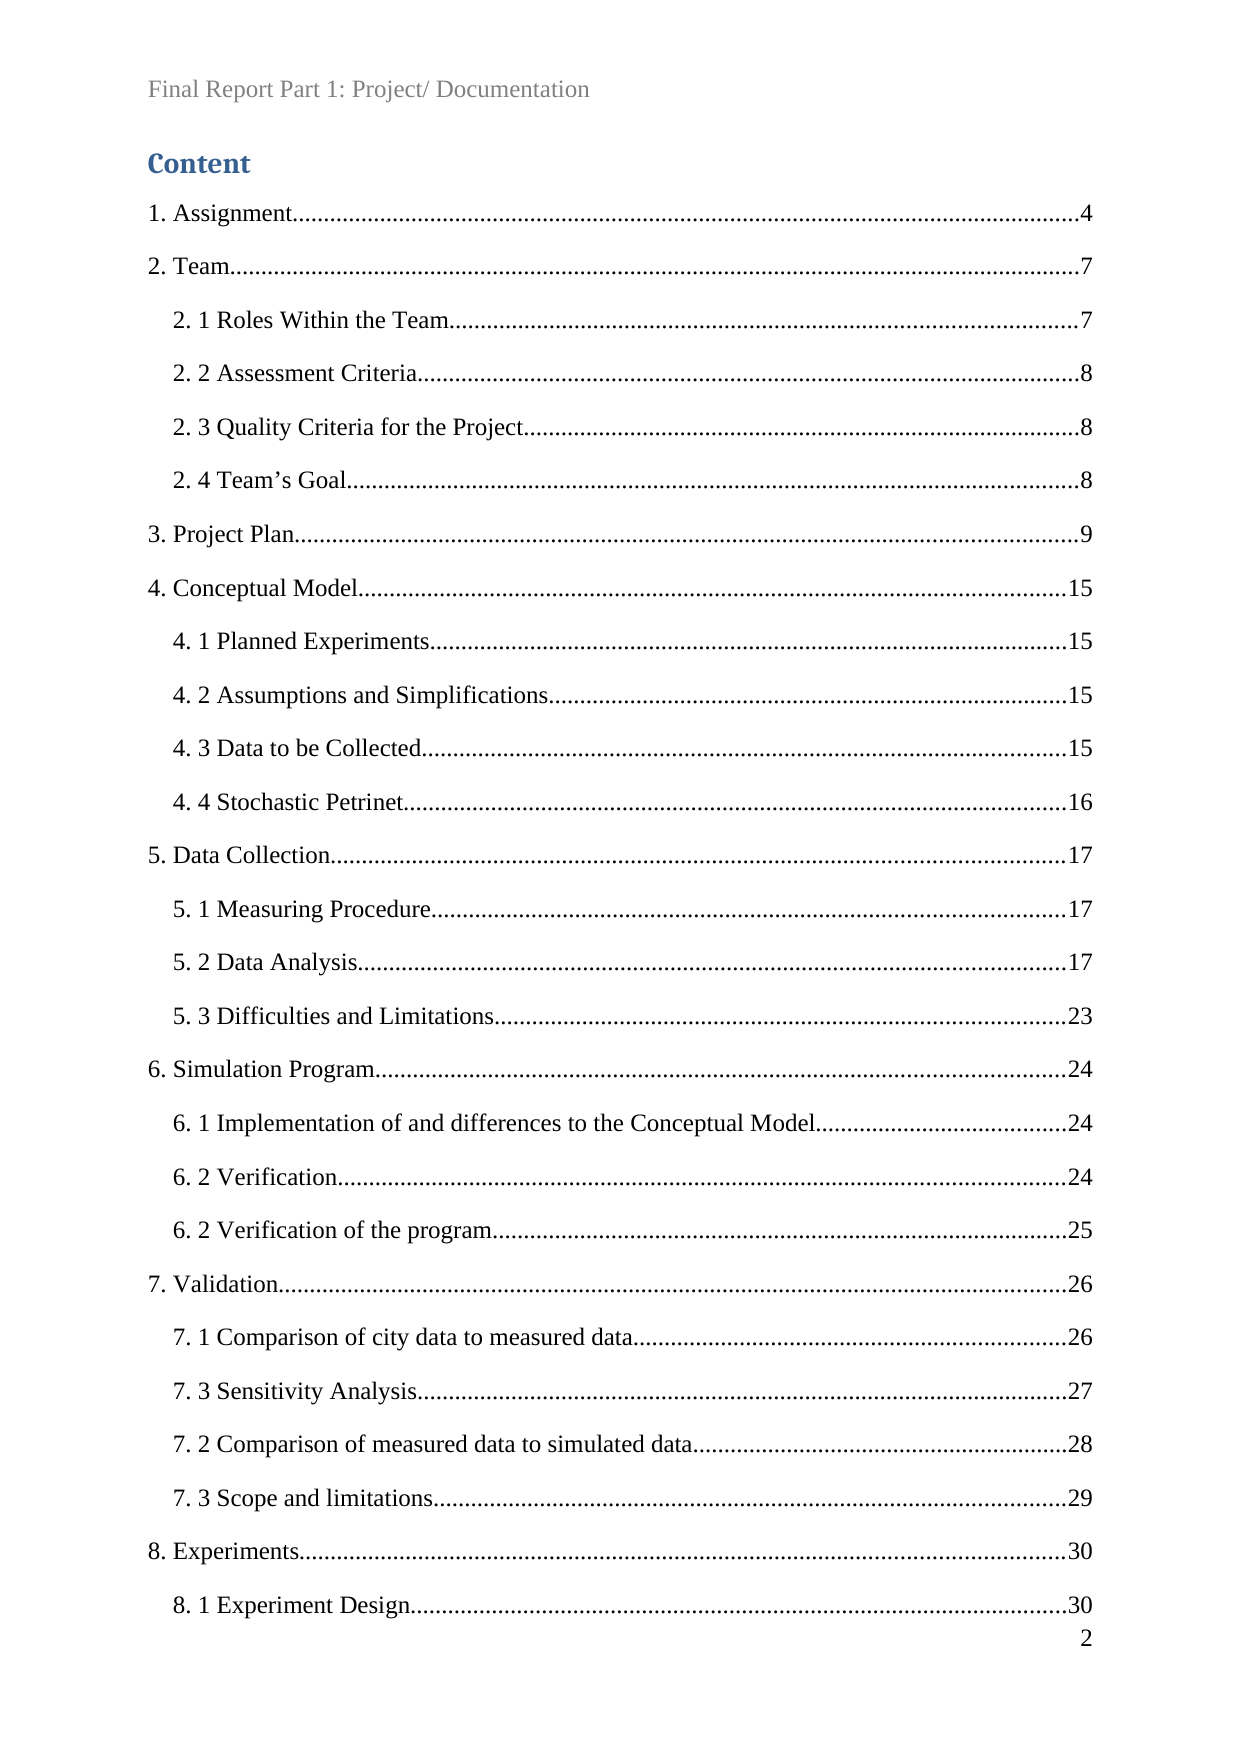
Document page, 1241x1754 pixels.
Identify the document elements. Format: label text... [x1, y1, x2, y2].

text 2. 1 Roles Within the Team 7 [173, 305, 1093, 334]
text 7. 2 Comparison of measured data to simulated data 28 [173, 1429, 1093, 1458]
text 2. 2 Assessment Criteria 8 [173, 358, 1093, 387]
text 2. 3 Quality Criteria for the Project 8 [173, 412, 1093, 441]
text 5. 1 Measuring Procedure 17 [173, 894, 1093, 923]
text 3. Project Plan 9 [148, 519, 1093, 548]
text 2. Team 7 [148, 251, 1093, 280]
text 6. 1 Implementation of and differences to the Conceptual Model 24 [173, 1108, 1093, 1137]
text 2. 4 Team’s Goal 8 [173, 466, 1093, 494]
text 6. 2 Verification of the program 25 [173, 1215, 1093, 1244]
text 5. Data Collection 17 [148, 840, 1093, 869]
text 6. Simulation Program 24 [148, 1054, 1093, 1083]
text 8. 1 Experiment Design 30 [173, 1590, 1093, 1619]
text 6. 2 Verification 24 [173, 1162, 1093, 1190]
text 7. 3 Scope and limitations 29 [173, 1483, 1093, 1512]
text 4. Conceptual Model 15 [148, 573, 1093, 601]
text 8. Experiments 30 [148, 1536, 1093, 1565]
text 7. 3 Sensitivity Analysis 27 [173, 1376, 1093, 1404]
subtitle Content [148, 148, 1093, 181]
text 7. Validation 26 [148, 1269, 1093, 1297]
text 4. 2 Assumptions and Simplifications 15 [173, 680, 1093, 708]
text 4. 1 Planned Experiments 15 [173, 626, 1093, 655]
text 5. 2 Data Analysis 17 [173, 947, 1093, 976]
text 4. 3 Data to be Collected 15 [173, 733, 1093, 762]
text 5. 3 Difficulties and Limitations 23 [173, 1001, 1093, 1030]
text 4. 4 Stochastic Petrinet 16 [173, 787, 1093, 816]
text 1. Assignment 4 [148, 198, 1093, 227]
text 7. 1 Comparison of city data to measured data 26 [173, 1322, 1093, 1351]
